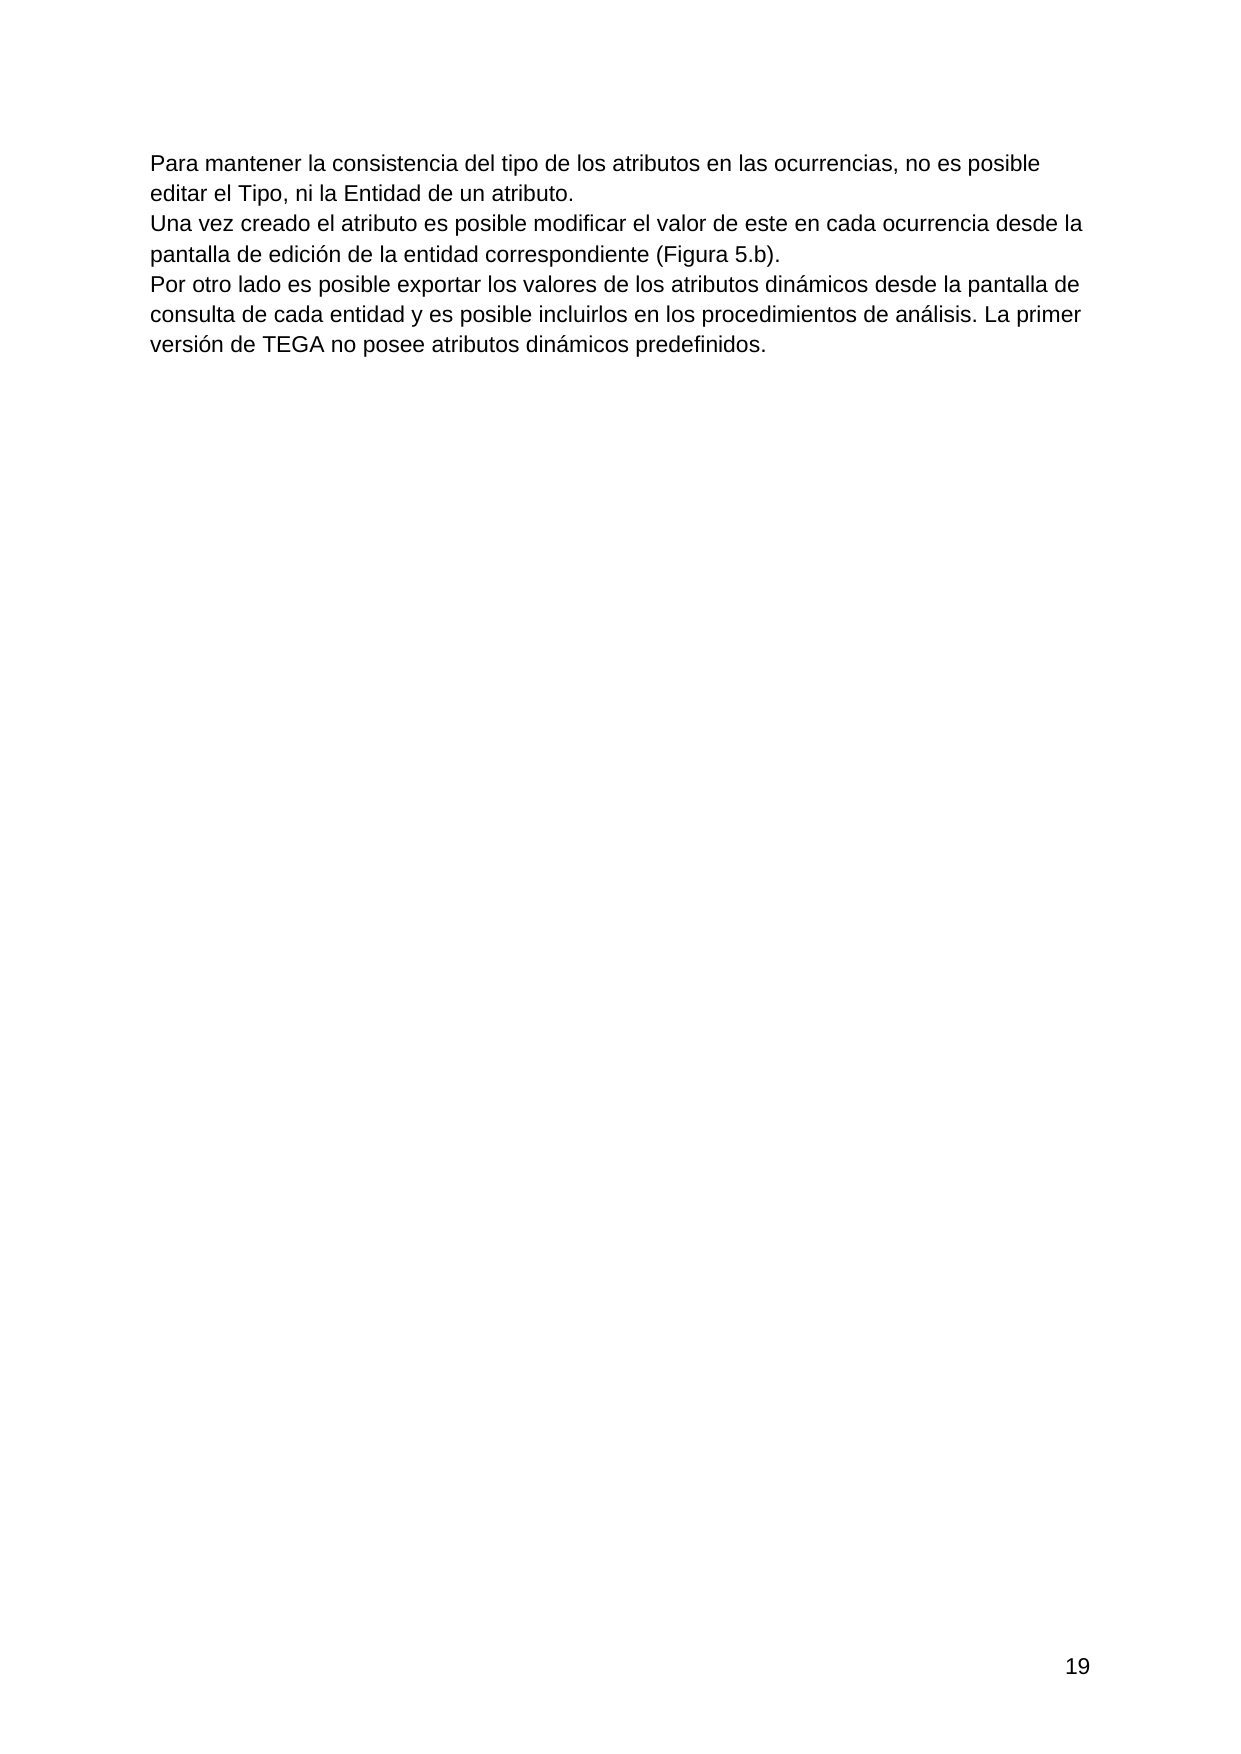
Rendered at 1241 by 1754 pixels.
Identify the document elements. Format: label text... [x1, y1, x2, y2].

text Para mantener la consistencia del tipo de los atributos en las ocurrencias, no es posible editar el Tipo, ni la Entidad de un atributo. [150, 150, 1090, 207]
text Por otro lado es posible exportar los valores de los atributos dinámicos desde la pantalla de consulta de cada entidad y es posible incluirlos en los procedimientos de análisis. La primer versión de TEGA no posee atributos dinámicos predefinidos. [150, 271, 1090, 358]
text Una vez creado el atributo es posible modificar el valor de este en cada ocurrencia desde la pantalla de edición de la entidad correspondiente (Figura 5.b). [150, 210, 1090, 267]
